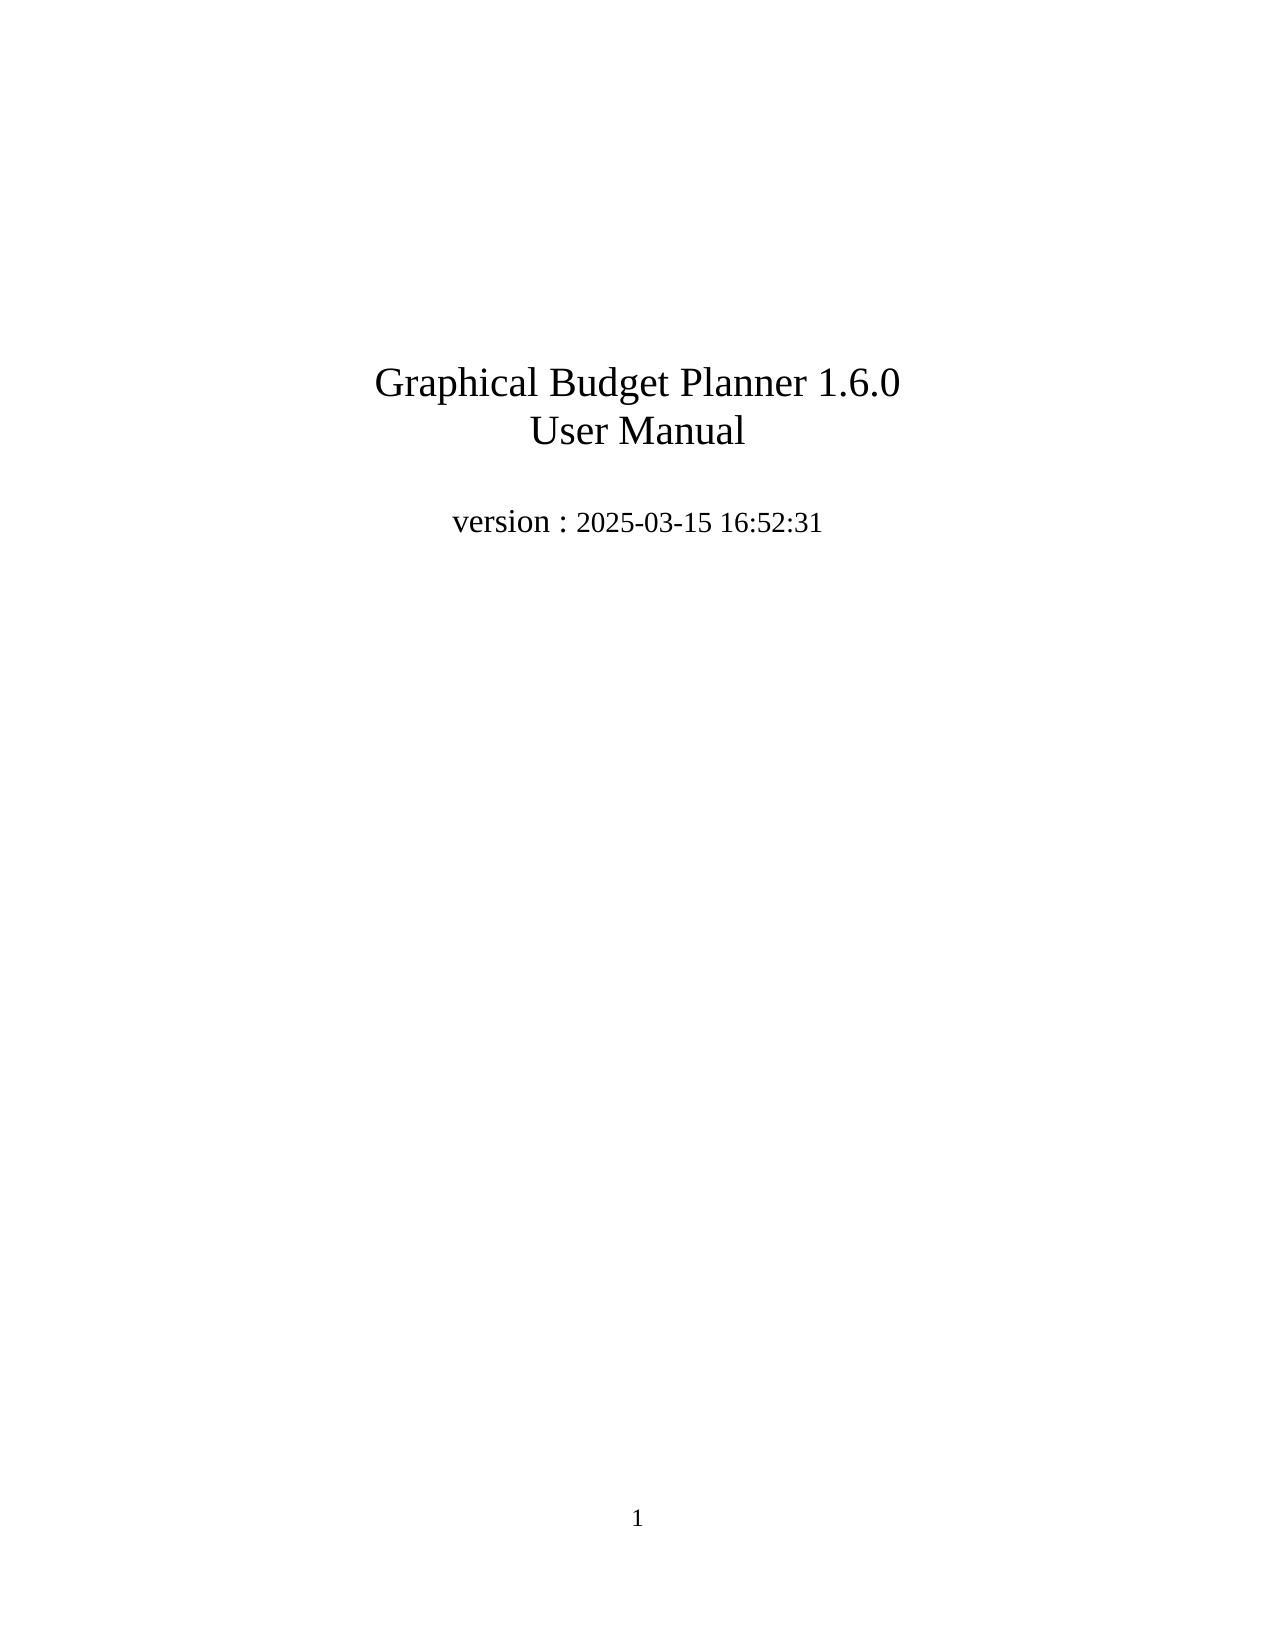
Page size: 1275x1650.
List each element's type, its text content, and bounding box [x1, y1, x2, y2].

text version : 2025-03-15 16:52:23 [118, 501, 1157, 540]
text User Manual [118, 406, 1157, 453]
text Graphical Budget Planner 1.6.0 [118, 358, 1157, 406]
